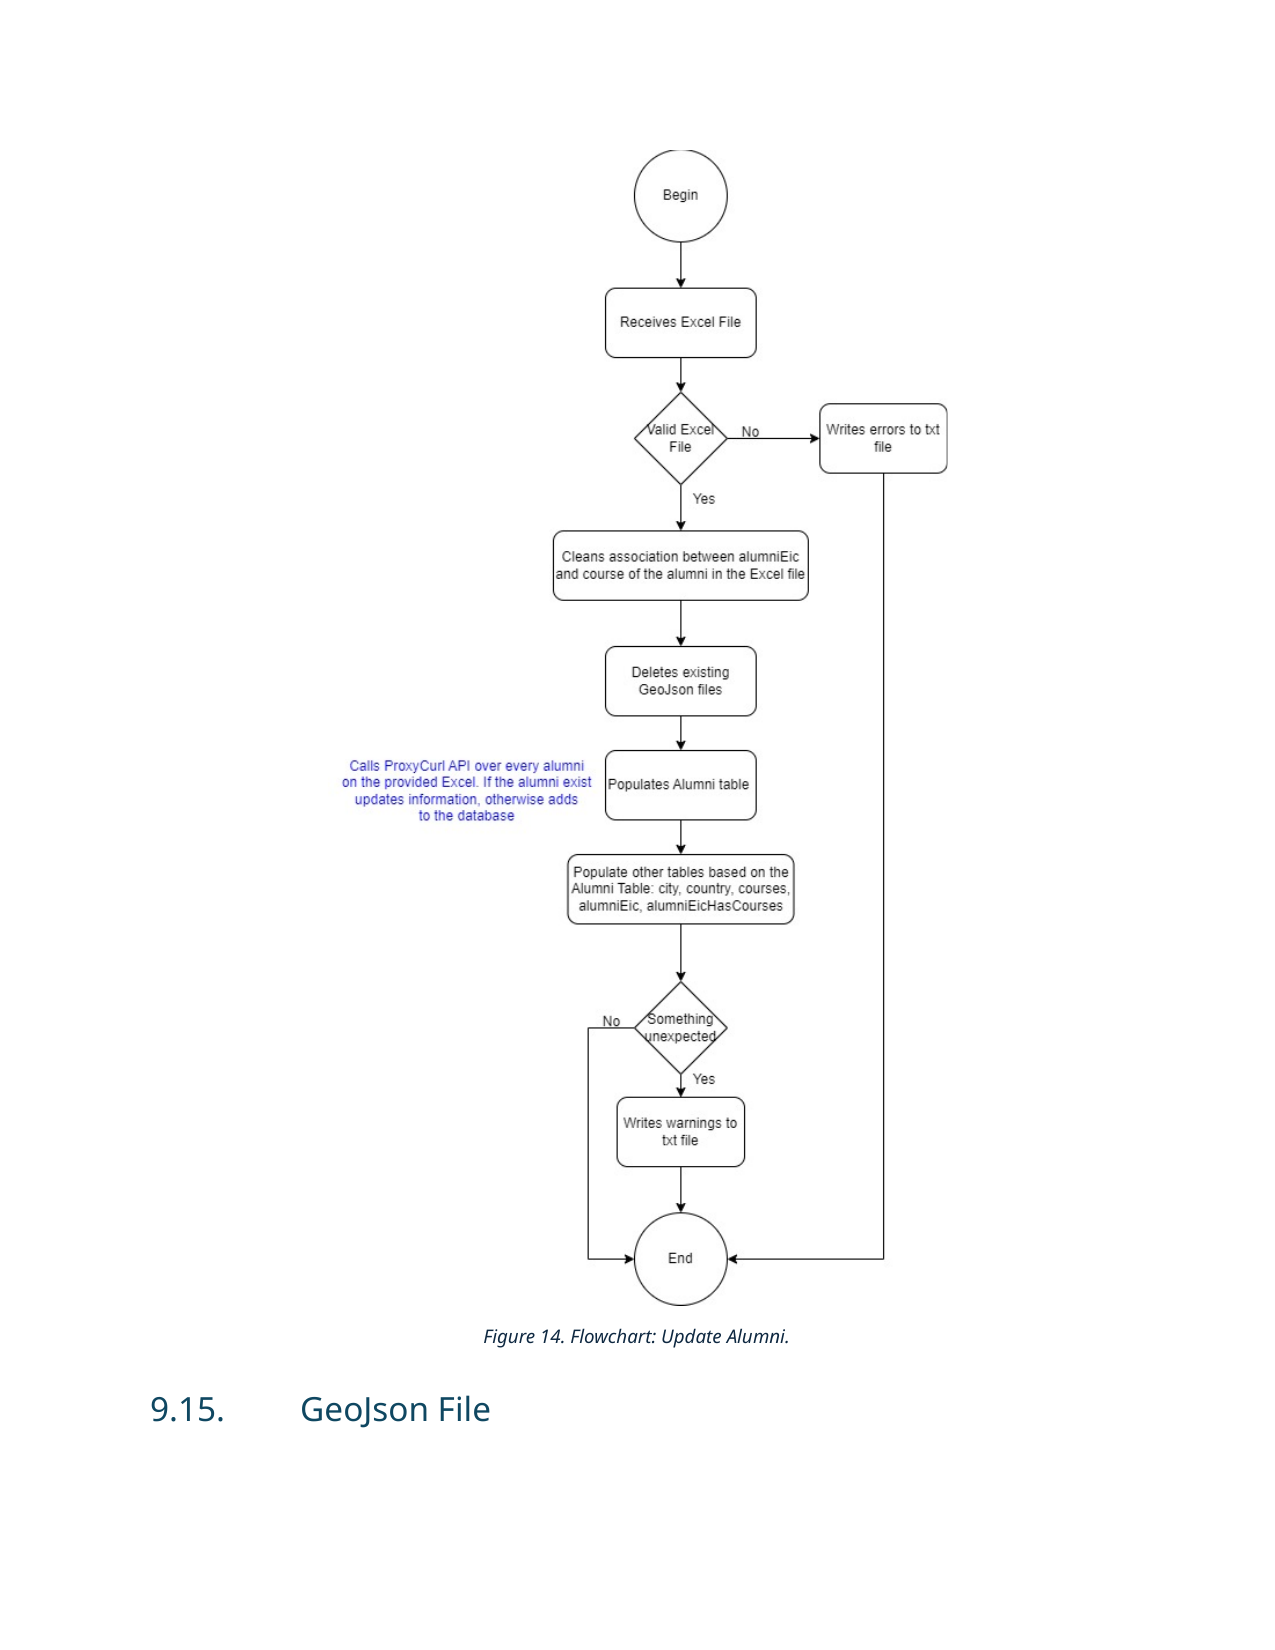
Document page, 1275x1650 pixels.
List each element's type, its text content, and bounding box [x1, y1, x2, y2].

text Figure 14. Flowchart: Update Alumni. [150, 1323, 1125, 1348]
subtitle GeoJson File [150, 1386, 1125, 1431]
